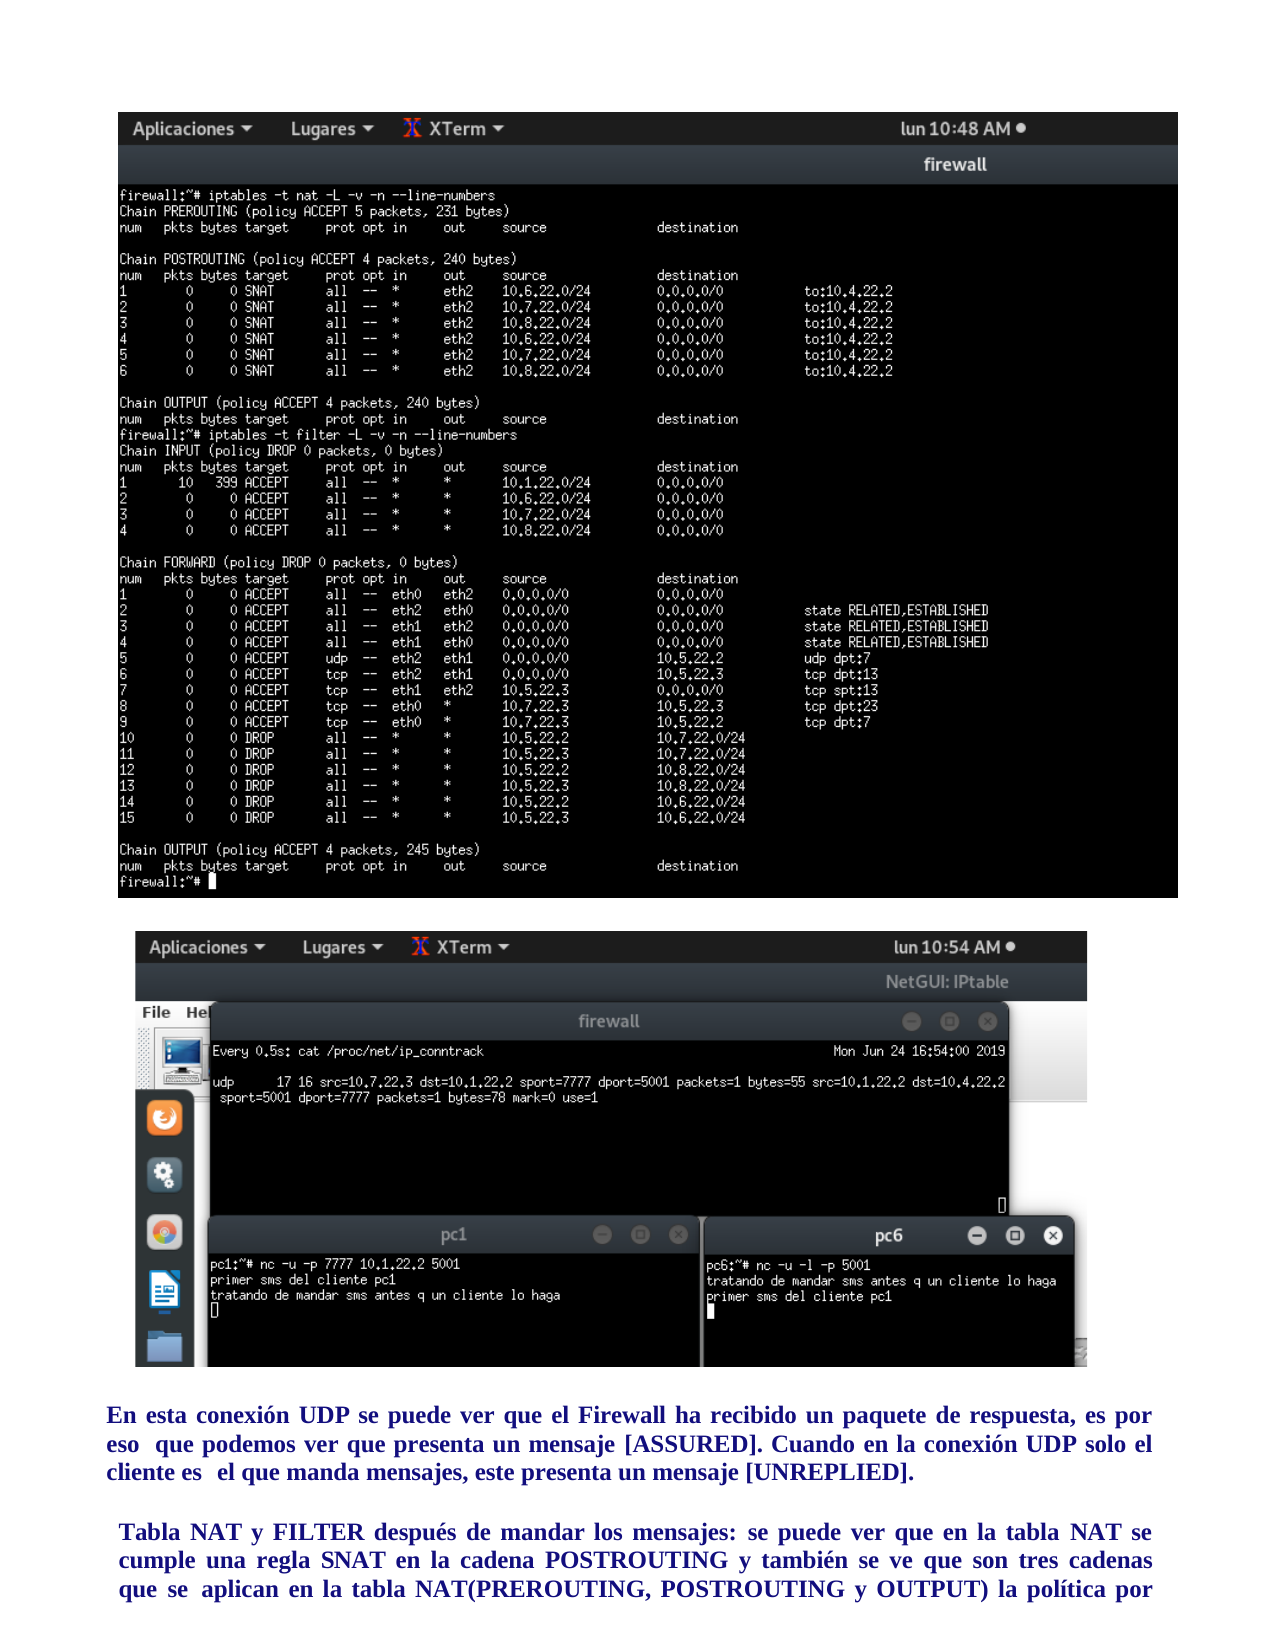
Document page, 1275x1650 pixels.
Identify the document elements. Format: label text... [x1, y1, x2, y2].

text Tabla NAT y FILTER después de mandar los mensajes: se puede ver que en la tabla NAT se cumple una regla SNAT en la cadena POSTROUTING y también se ve que son tres cadenas que se aplican en la tabla NAT(PREROUTING, POSTROUTING y OUTPUT) la política por [118, 1517, 1153, 1603]
text En esta conexión UDP se puede ver que el Firewall ha recibido un paquete de respuesta, es por eso que podemos ver que presenta un mensaje [ASSURED]. Cuando en la conexión UDP solo el cliente es el que manda mensajes, este presenta un mensaje [UNREPLIED]. [106, 1400, 1152, 1486]
picture [118, 112, 1178, 898]
